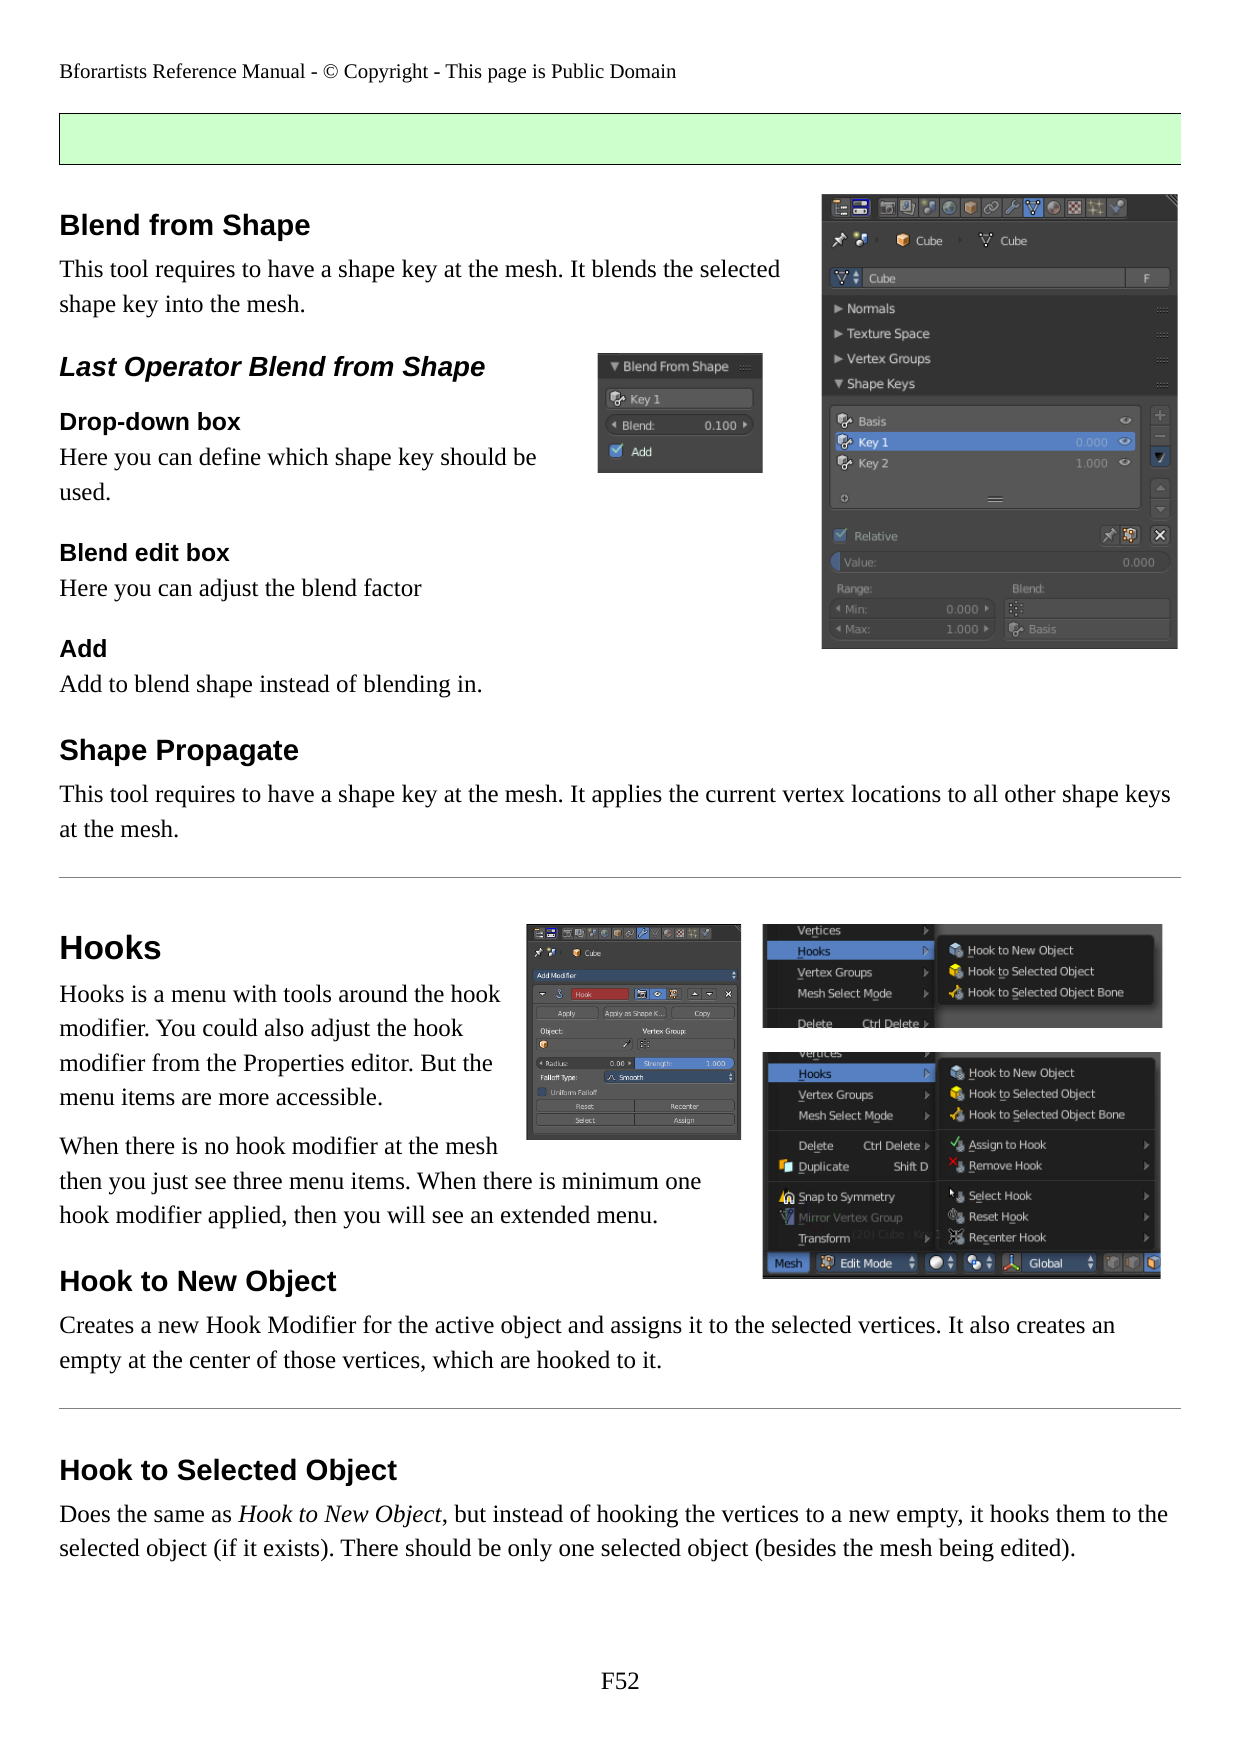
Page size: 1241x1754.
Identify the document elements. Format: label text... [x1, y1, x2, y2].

picture [526, 924, 742, 1140]
subtitle Hook to Selected Object [59, 1452, 1181, 1486]
subtitle Hook to New Object [59, 1264, 1181, 1298]
subtitle Blend from Shape [59, 208, 821, 242]
picture [597, 353, 763, 473]
text This tool requires to have a shape key at the mesh. It blends the selected shape key into the mesh. [59, 254, 821, 318]
text This tool requires to have a shape key at the mesh. It applies the current vertex locations to all other shape keys at the mesh. [59, 779, 1181, 842]
subtitle Hooks [59, 928, 526, 966]
text Add to blend shape instead of blending in. [59, 669, 1181, 698]
picture [821, 194, 1178, 649]
table_header [60, 114, 1181, 164]
text Hooks is a menu with tools around the hook modifier. You could also adjust the hook modifier from the Properties editor. But the menu items are more accessible. [59, 979, 526, 1111]
subtitle Drop-down box [59, 407, 597, 436]
text [742, 979, 1181, 1111]
subtitle Last Operator Blend from Shape [59, 350, 821, 382]
text Does the same as Hook to New Object, but instead of hooking the vertices to a new empty, it hooks them to the selected object (if it exists). There should be only one selected object (besides the mesh being edited). [59, 1499, 1181, 1562]
text Here you can define which shape key should be used. [59, 442, 821, 505]
subtitle Blend edit box [59, 538, 821, 567]
subtitle [742, 928, 762, 966]
subtitle [1163, 928, 1181, 966]
text Here you can adjust the blend factor [59, 573, 821, 602]
subtitle Add [59, 634, 1181, 663]
text When there is no hook modifier at the mesh then you just see three menu items. When there is minimum one hook modifier applied, then you will see an extended menu. [59, 1131, 762, 1229]
subtitle [763, 407, 821, 436]
picture [762, 924, 1163, 1028]
picture [762, 1052, 1161, 1279]
text Creates a new Hook Modifier for the active object and assigns it to the selected vertices. It also creates an empty at the center of those vertices, which are hooked to it. [59, 1310, 1181, 1373]
subtitle Shape Propagate [59, 733, 1181, 767]
